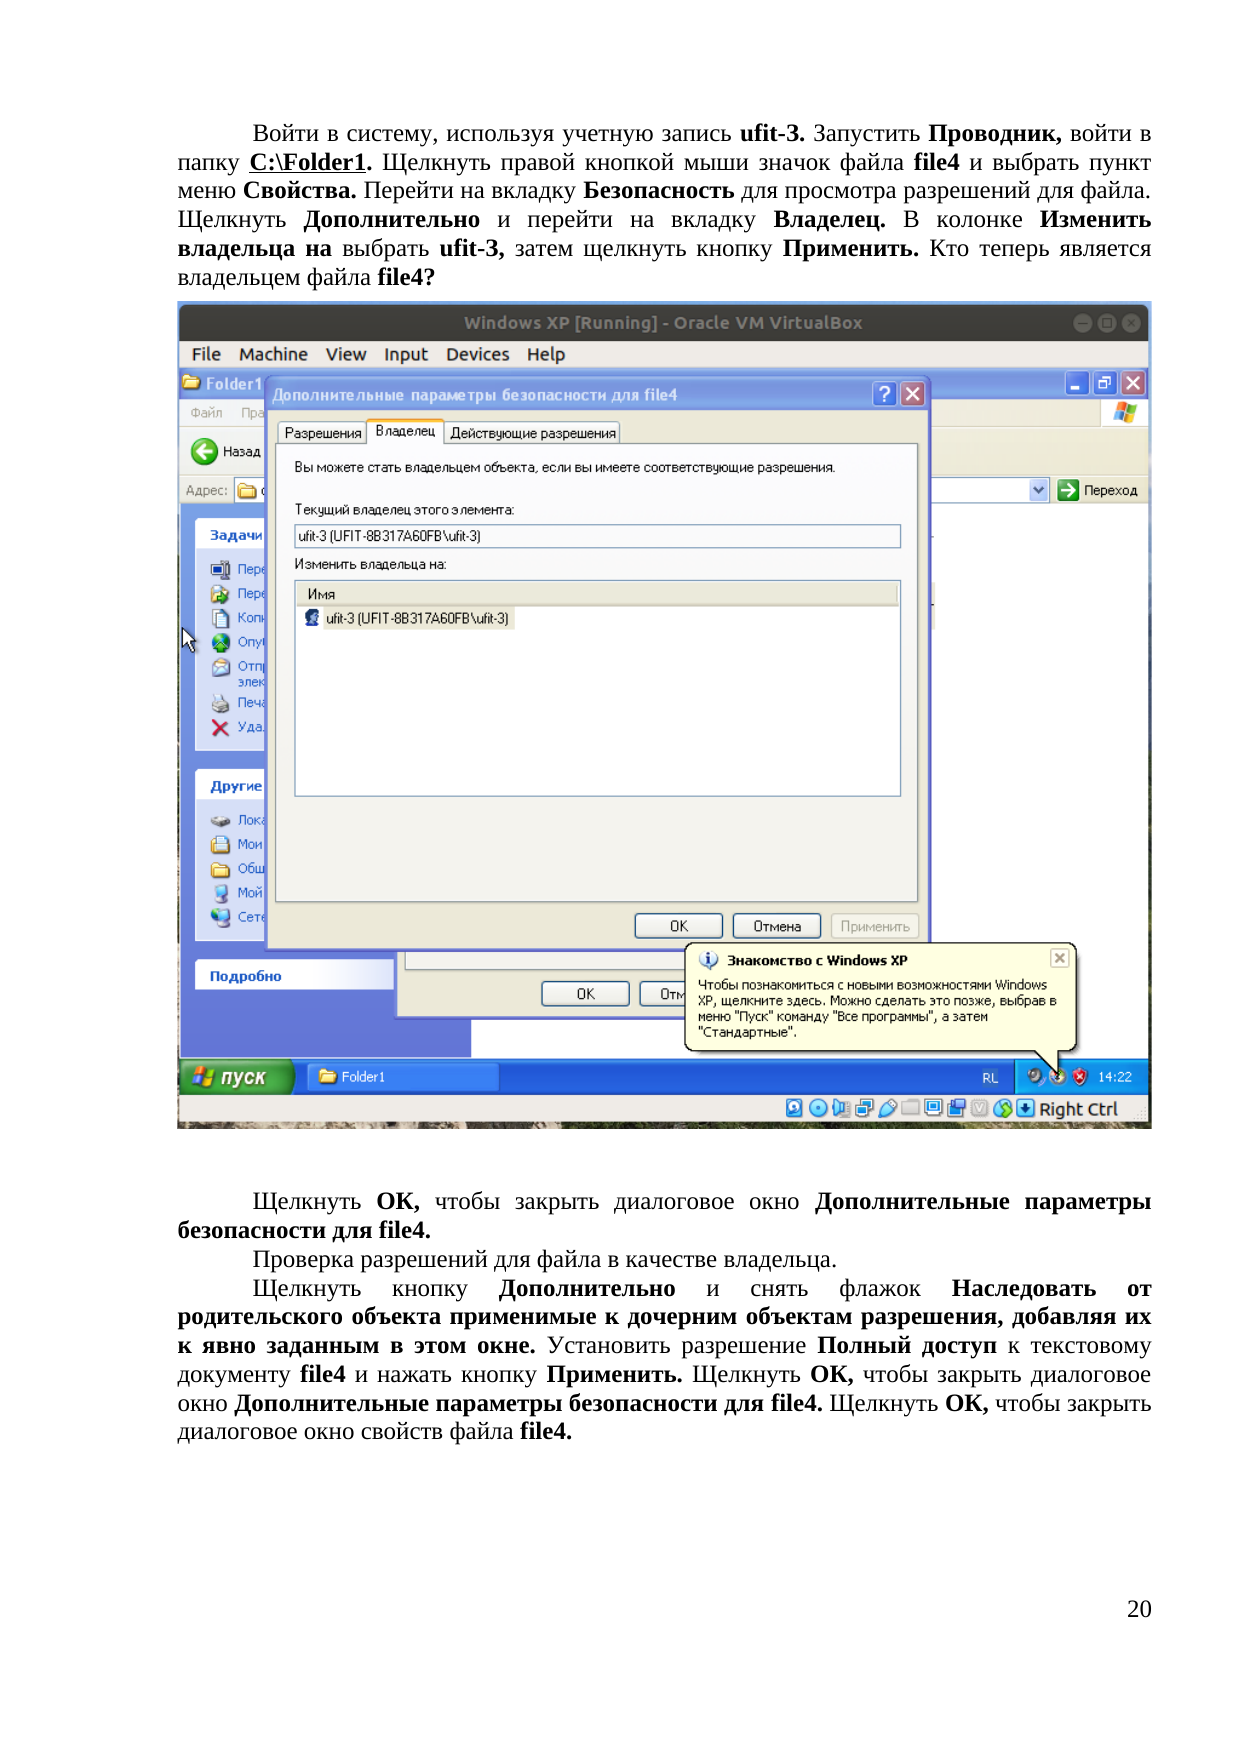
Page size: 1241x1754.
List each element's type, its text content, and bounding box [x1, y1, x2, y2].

text Войти в систему, используя учетную запись ufit-З. Запустить Про­водник, войти в папку C:\Folder1. Щелкнуть правой кнопкой мыши зна­чок файла file4 и выбрать пункт меню Свойства. Перейти на вкладку Безопасность для просмотра разрешений для файла. Щелкнуть Дополни­тельно и перейти на вкладку Владелец. В колонке Изменить владельца на выбрать ufit-З, затем щелкнуть кнопку Применить. Кто теперь является владельцем файла file4? [177, 118, 1152, 291]
text Щелкнуть ОК, чтобы закрыть диалоговое окно Дополнительные параметры безопасности для file4. [177, 1186, 1152, 1244]
text Щелкнуть кнопку Дополнительно и снять флажок Наследовать от родительского объекта применимые к дочерним объектам разреше­ния, добавляя их к явно заданным в этом окне. Установить разрешение Полный доступ к текстовому документу file4 и нажать кнопку Приме­нить. Щелкнуть ОК, чтобы закрыть диалоговое окно Дополнительные параметры безопасности для file4. Щелкнуть ОК, чтобы закрыть диало­говое окно свойств файла file4. [177, 1273, 1152, 1445]
picture [177, 301, 1152, 1129]
text Проверка разрешений для файла в качестве владельца. [177, 1244, 1152, 1273]
